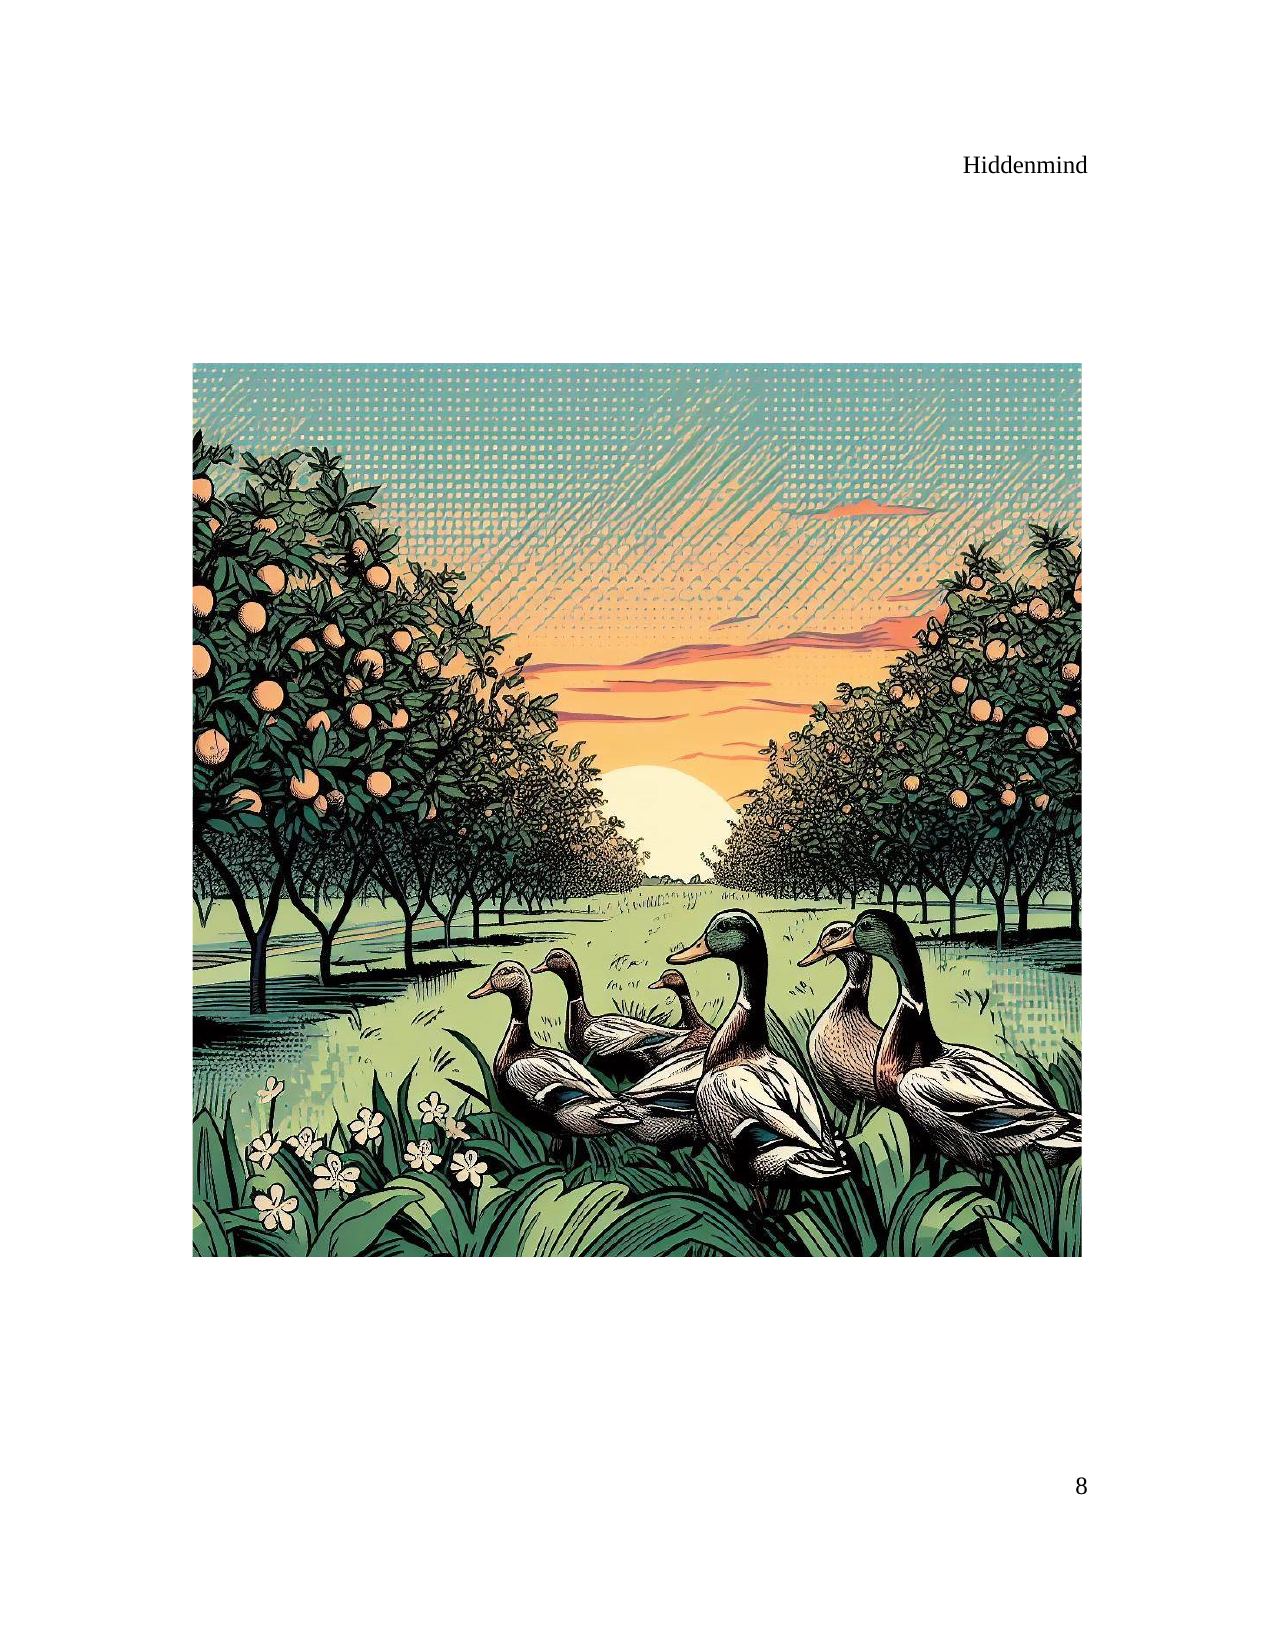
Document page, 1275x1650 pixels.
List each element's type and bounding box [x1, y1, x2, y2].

picture [192, 363, 1082, 1257]
